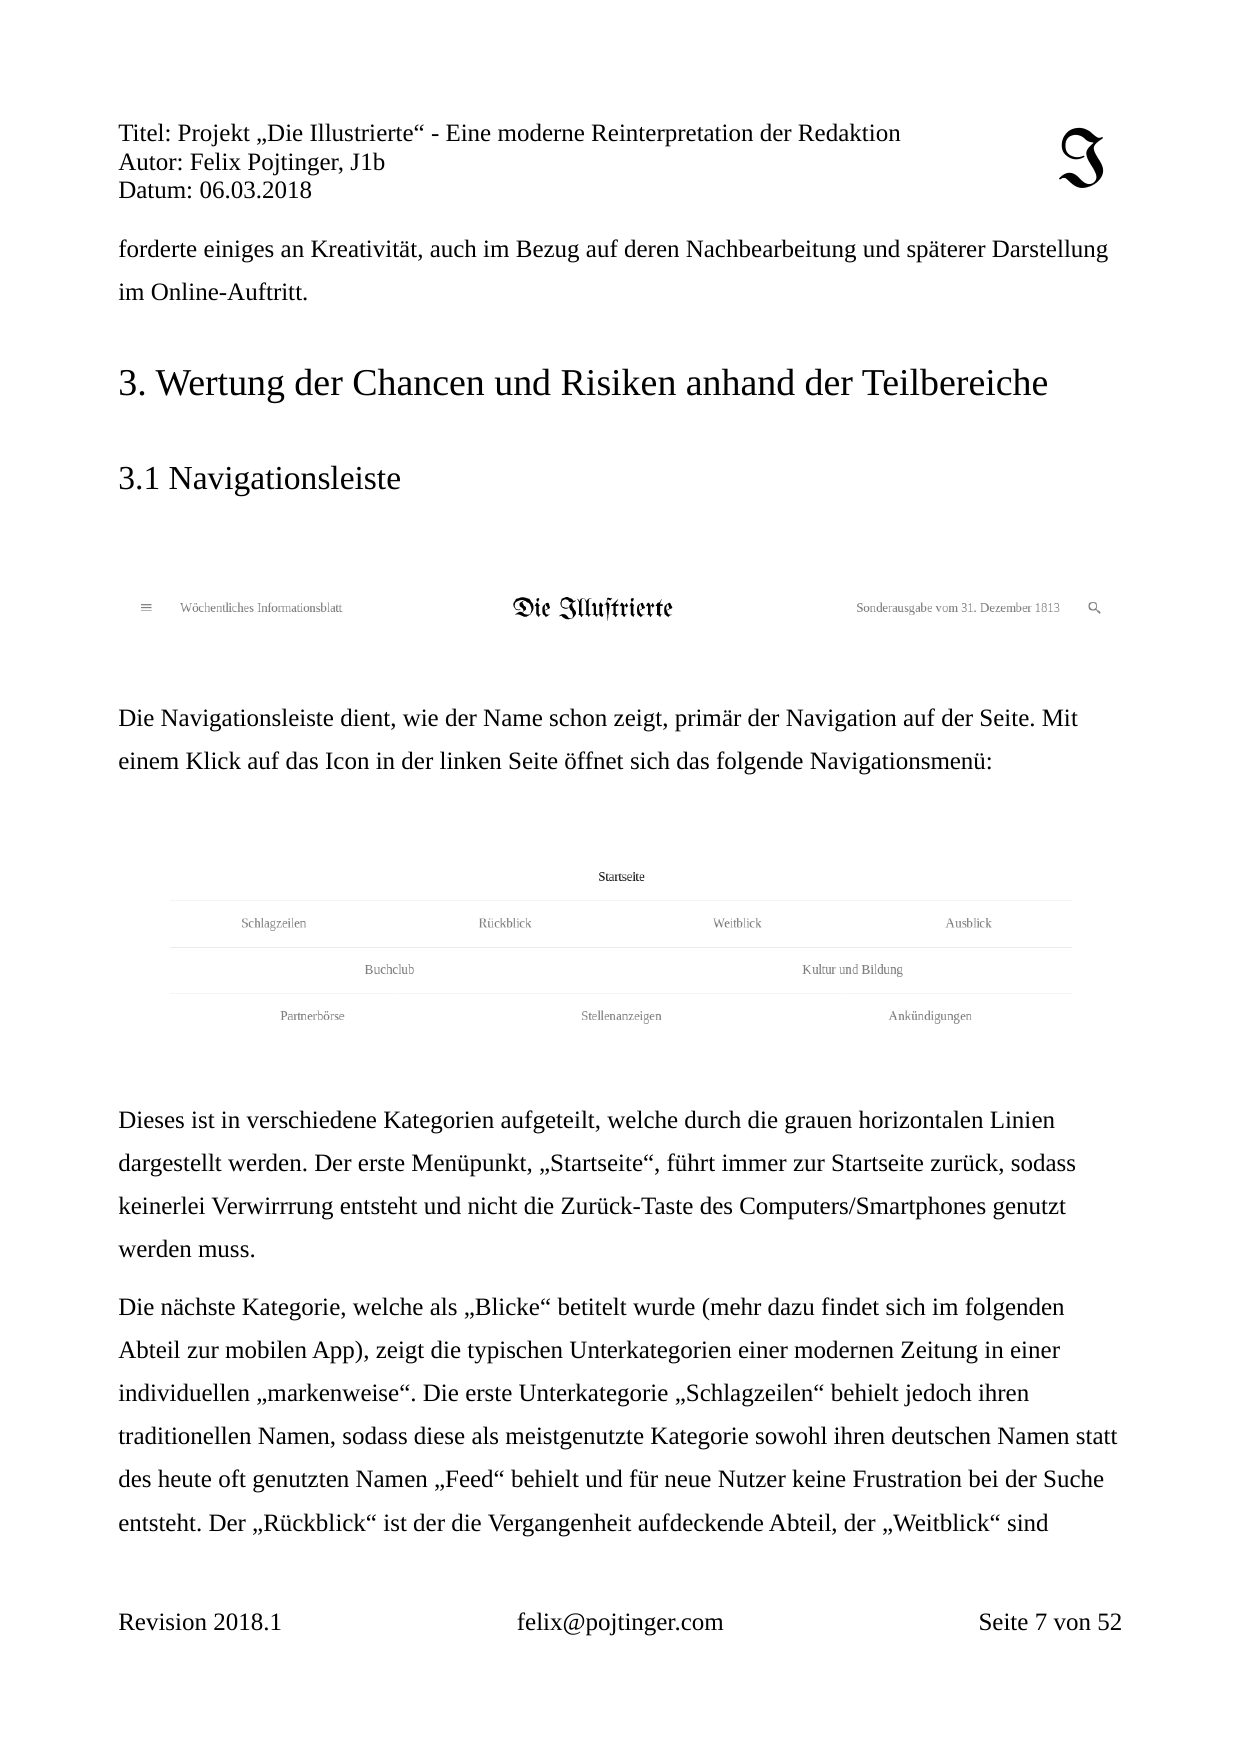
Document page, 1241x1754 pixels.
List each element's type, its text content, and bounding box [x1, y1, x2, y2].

text Dieses ist in verschiedene Kategorien aufgeteilt, welche durch die grauen horizontalen Linien dargestellt werden. Der erste Menüpunkt, „Startseite“, führt immer zur Startseite zurück, sodass keinerlei Verwirrrung entsteht und nicht die Zurück-Taste des Computers/Smartphones genutzt werden muss. [118, 1105, 1122, 1263]
picture [1046, 120, 1120, 194]
subtitle 3.1 Navigationsleiste [118, 458, 1122, 497]
text forderte einiges an Kreativität, auch im Bezug auf deren Nachbearbeitung und späterer Darstellung im Online-Auftritt. [118, 234, 1122, 306]
picture [118, 861, 1123, 1033]
text Die Navigationsleiste dient, wie der Name schon zeigt, primär der Navigation auf der Seite. Mit einem Klick auf das Icon in der linken Seite öffnet sich das folgende Navigationsmenü: [118, 703, 1122, 775]
text Die nächste Kategorie, welche als „Blicke“ betitelt wurde (mehr dazu findet sich im folgenden Abteil zur mobilen App), zeigt die typischen Unterkategorien einer modernen Zeitung in einer individuellen „markenweise“. Die erste Unterkategorie „Schlagzeilen“ behielt jedoch ihren traditionellen Namen, sodass diese als meistgenutzte Kategorie sowohl ihren deutschen Namen statt des heute oft genutzten Namen „Feed“ behielt und für neue Nutzer keine Frustration bei der Suche entsteht. Der „Rückblick“ ist der die Vergangenheit aufdeckende Abteil, der „Weitblick“ sind [118, 1292, 1122, 1536]
subtitle 3. Wertung der Chancen und Risiken anhand der Teilbereiche [118, 360, 1122, 403]
picture [118, 586, 1123, 631]
